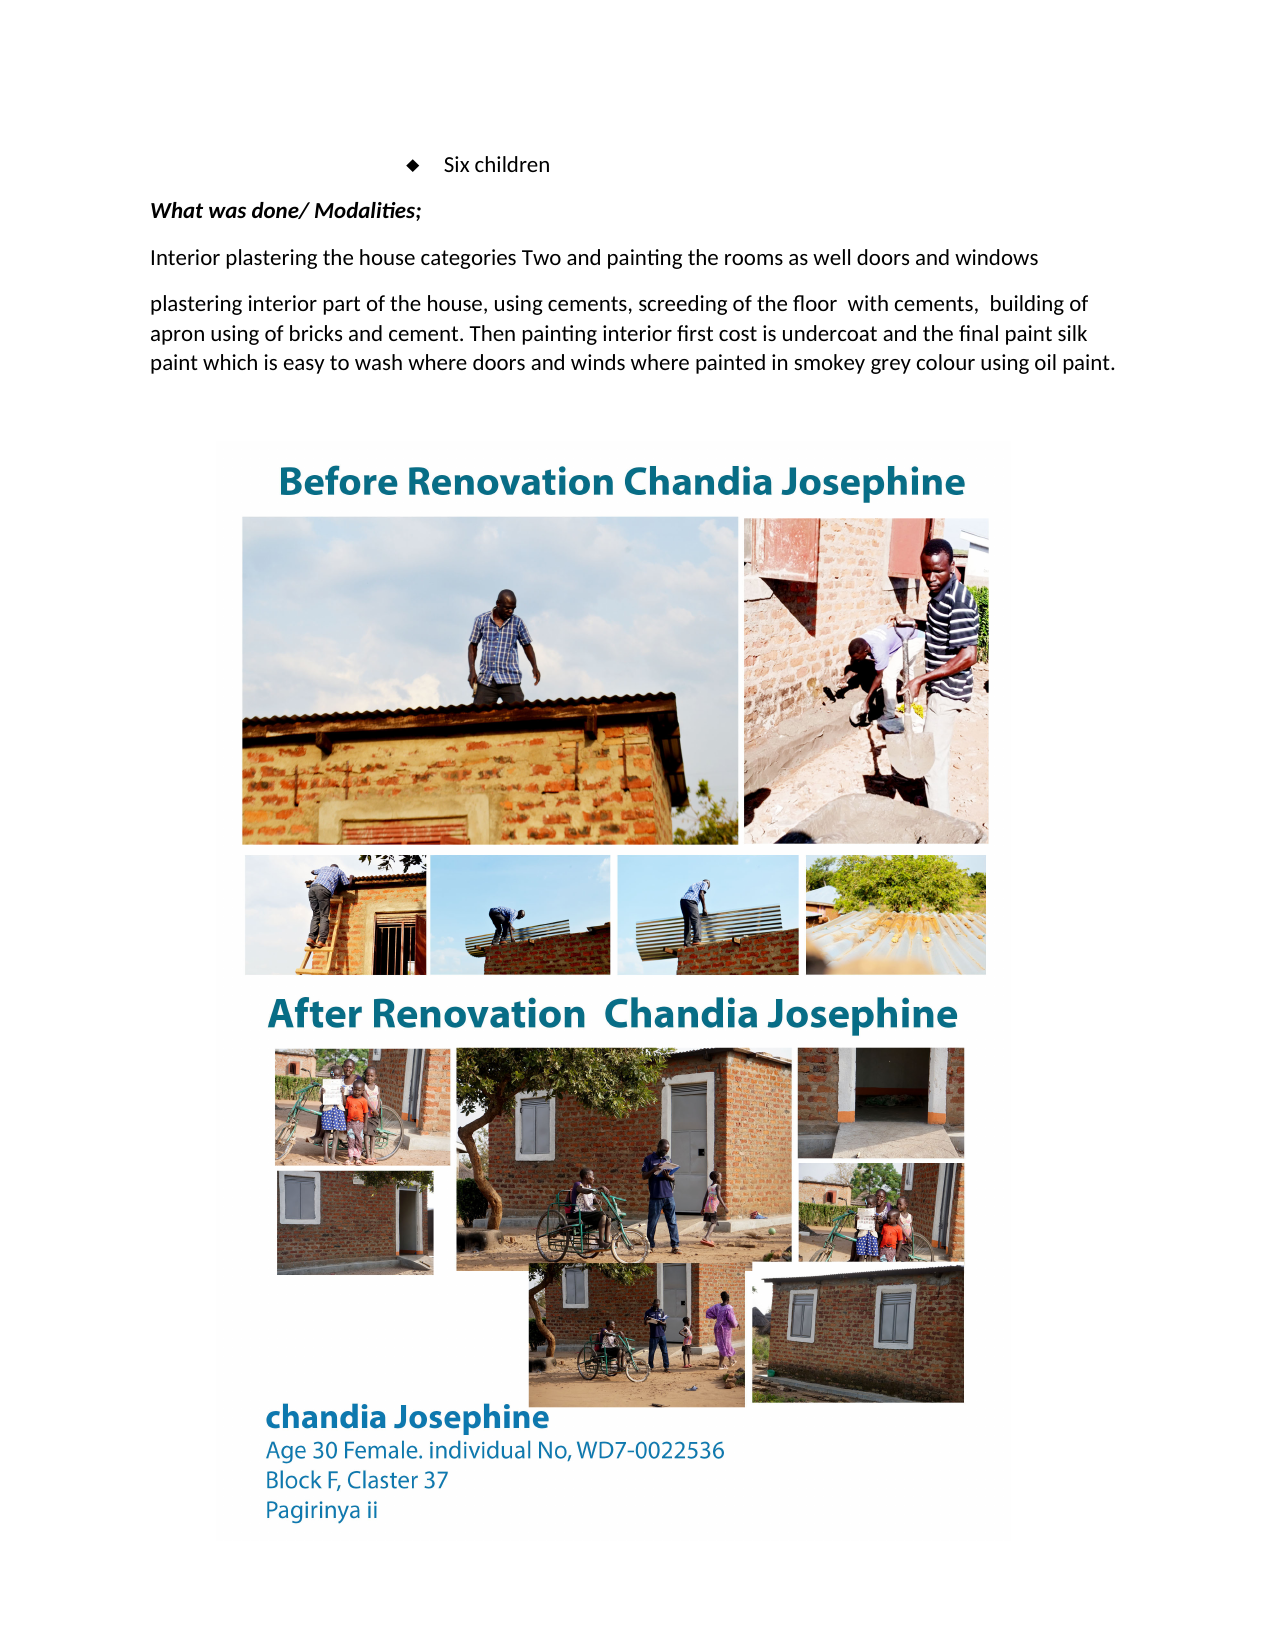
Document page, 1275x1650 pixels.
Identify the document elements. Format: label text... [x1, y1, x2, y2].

text plastering interior part of the house, using cements, screeding of the floor with cements, building of apron using of bricks and cement. Then painting interior first cost is undercoat and the final paint silk paint which is easy to wash where doors and winds where painted in smokey grey colour using oil paint. [150, 289, 1125, 376]
text Interior plastering the house categories Two and painting the rooms as well doors and windows [150, 243, 1125, 271]
list Six children [406, 150, 1125, 178]
text What was done/ Modalities; [150, 196, 1125, 224]
picture [215, 441, 1012, 1541]
